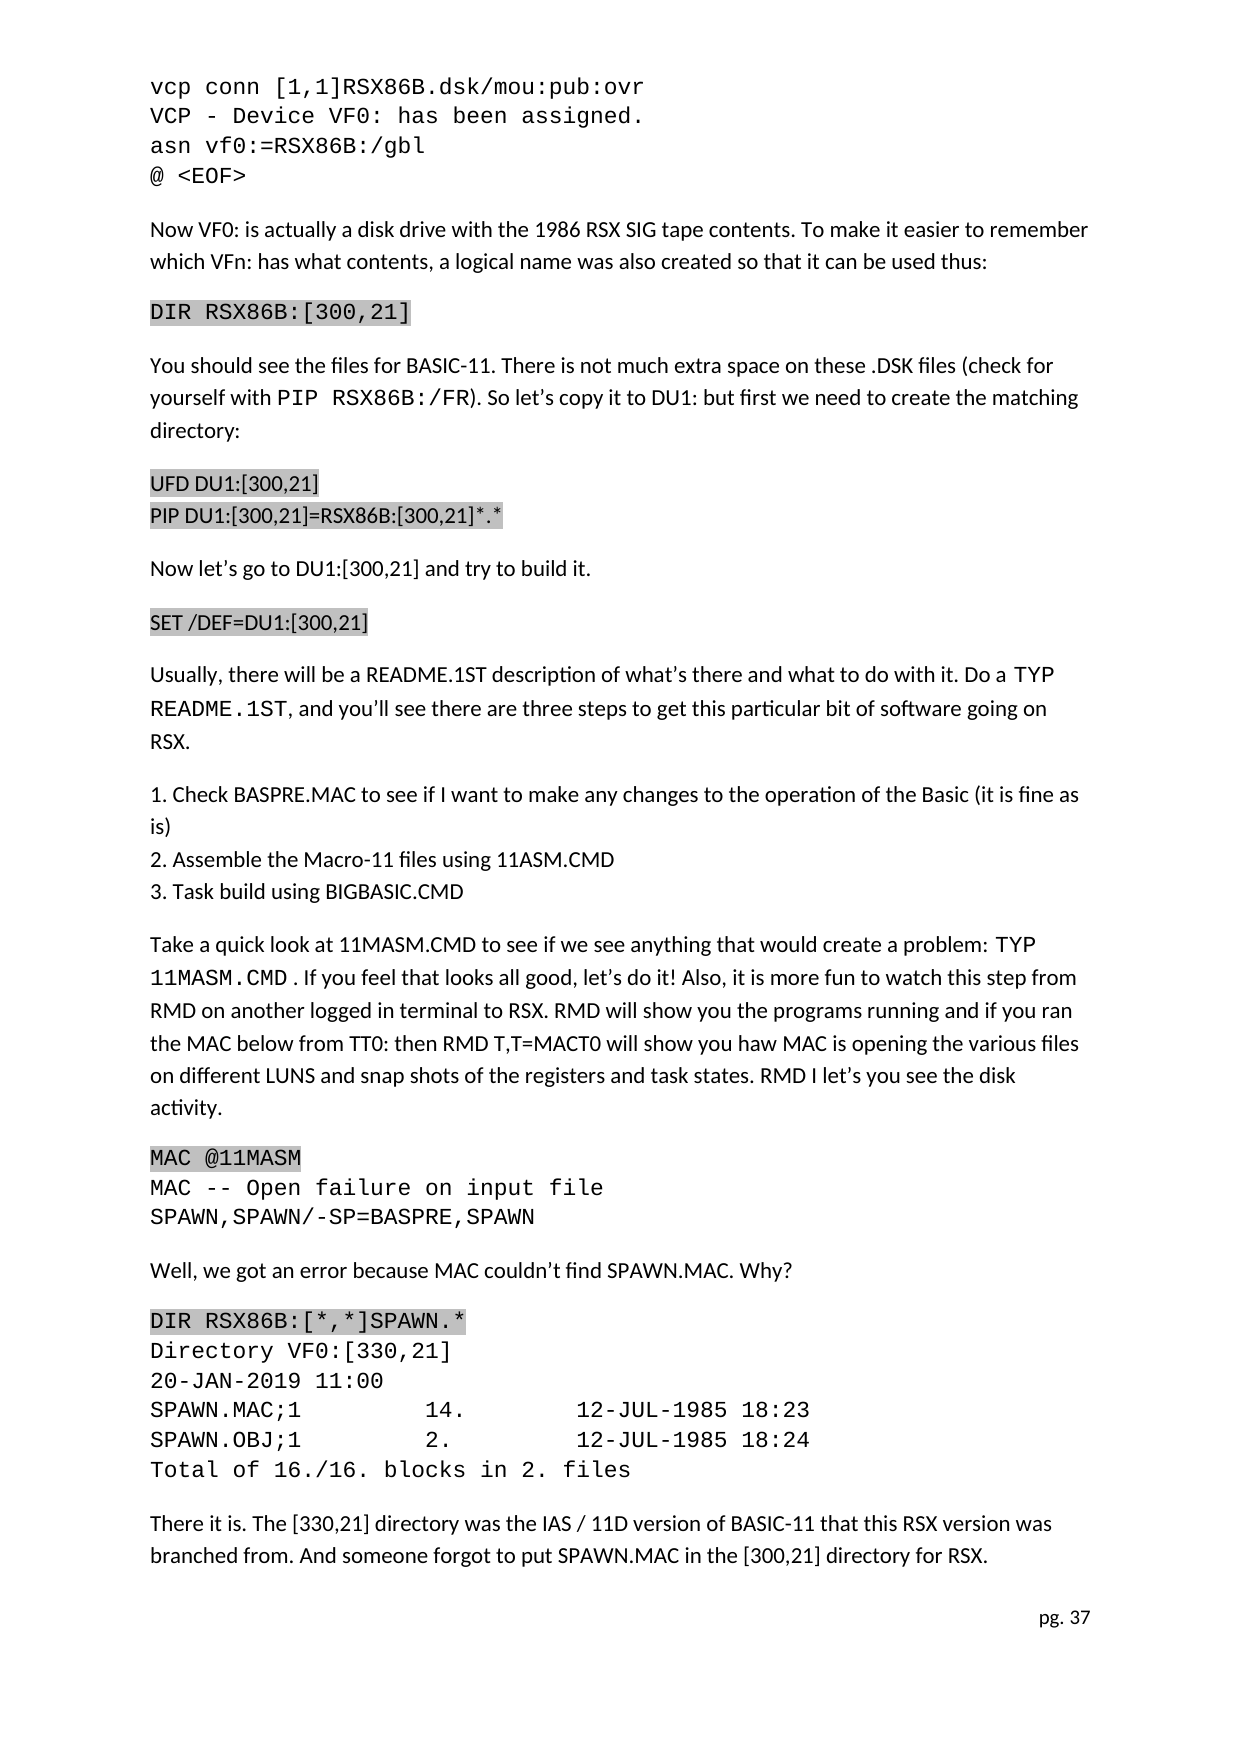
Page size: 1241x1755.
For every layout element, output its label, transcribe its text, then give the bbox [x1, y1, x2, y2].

text SET /DEF=DU1:[300,21] [150, 608, 1090, 636]
text Now let’s go to DU1:[300,21] and try to build it. [150, 554, 1090, 583]
text Total of 16./16. blocks in 2. files [150, 1458, 1090, 1484]
text VCP - Device VF0: has been assigned. [150, 105, 1090, 131]
text SPAWN.OBJ;1 2. 12-JUL-1985 18:24 [150, 1428, 1090, 1454]
text 2. Assemble the Macro-11 files using 11ASM.CMD [150, 845, 1090, 873]
text MAC @11MASM [150, 1146, 1090, 1172]
text DIR RSX86B:[300,21] [150, 300, 1090, 326]
text 20-JAN-2019 11:00 [150, 1369, 1090, 1395]
text DIR RSX86B:[*,*]SPAWN.* [150, 1309, 1090, 1335]
text Directory VF0:[330,21] [150, 1339, 1090, 1365]
text PIP DU1:[300,21]=RSX86B:[300,21]*.* [150, 502, 1090, 529]
text Usually, there will be a README.1ST description of what’s there and what to do with it. Do a TYP README.1ST, and you’ll see there are three steps to get this particular bit of software going on RSX. [150, 661, 1090, 755]
text vcp conn [1,1]RSX86B.dsk/mou:pub:ovr [150, 75, 1090, 101]
text You should see the files for BASIC-11. There is not much extra space on these .DSK files (check for yourself with PIP RSX86B:/FR). So let’s copy it to DU1: but first we need to create the matching directory: [150, 351, 1090, 444]
text Well, we got an error because MAC couldn’t find SPAWN.MAC. Why? [150, 1256, 1090, 1284]
text asn vf0:=RSX86B:/gbl [150, 134, 1090, 161]
text 3. Task build using BIGBASIC.CMD [150, 877, 1090, 905]
text @ <EOF> [150, 164, 1090, 190]
text Now VF0: is actually a disk drive with the 1986 RSX SIG tape contents. To make it easier to remember which VFn: has what contents, a logical name was also created so that it can be used thus: [150, 215, 1090, 275]
text UFD DU1:[300,21] [150, 469, 1090, 497]
text SPAWN,SPAWN/-SP=BASPRE,SPAWN [150, 1206, 1090, 1232]
text Take a quick look at 11MASM.CMD to see if we see anything that would create a problem: TYP 11MASM.CMD . If you feel that looks all good, let’s do it! Also, it is more fun to watch this step from RMD on another logged in terminal to RSX. RMD will show you the programs running and if you ran the MAC below from TT0: then RMD T,T=MACT0 will show you haw MAC is opening the various files on different LUNS and snap shots of the registers and task states. RMD I let’s you see the disk activity. [150, 930, 1090, 1121]
text There it is. The [330,21] directory was the IAS / 11D version of BASIC-11 that this RSX version was branched from. And someone forgot to put SPAWN.MAC in the [300,21] directory for RSX. [150, 1509, 1090, 1569]
text MAC -- Open failure on input file [150, 1176, 1090, 1202]
text SPAWN.MAC;1 14. 12-JUL-1985 18:23 [150, 1399, 1090, 1425]
text 1. Check BASPRE.MAC to see if I want to make any changes to the operation of the Basic (it is fine as is) [150, 780, 1090, 841]
